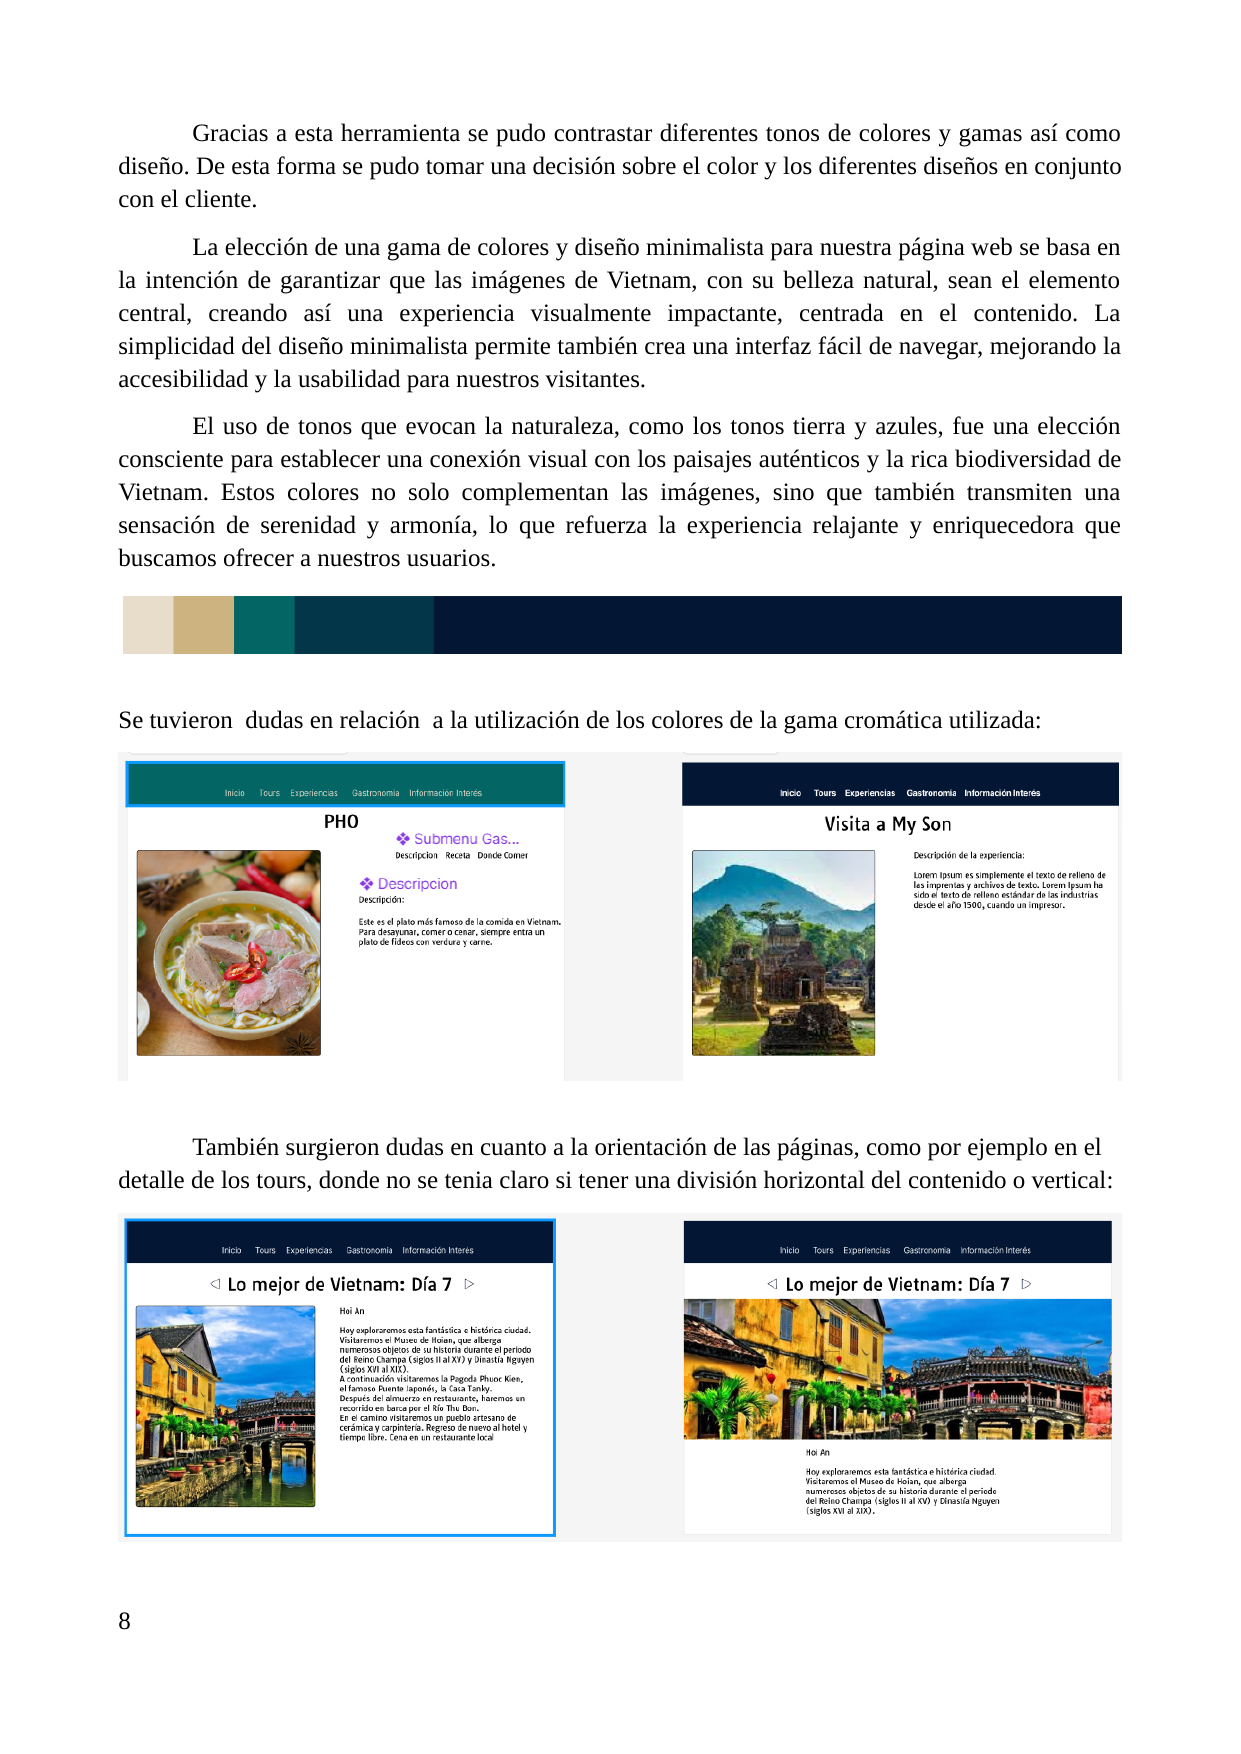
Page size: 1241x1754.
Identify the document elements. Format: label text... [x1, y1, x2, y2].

picture [435, 596, 1123, 654]
text Se tuvieron dudas en relación a la utilización de los colores de la gama cromática utilizada: [118, 705, 1122, 734]
text También surgieron dudas en cuanto a la orientación de las páginas, como por ejemplo en el detalle de los tours, donde no se tenia claro si tener una división horizontal del contenido o vertical: [118, 1132, 1122, 1194]
text La elección de una gama de colores y diseño minimalista para nuestra página web se basa en la intención de garantizar que las imágenes de Vietnam, con su belleza natural, sean el elemento central, creando así una experiencia visualmente impactante, centrada en el contenido. La simplicidad del diseño minimalista permite también crea una interfaz fácil de navegar, mejorando la accesibilidad y la usabilidad para nuestros visitantes. [118, 232, 1122, 393]
picture [118, 1213, 1123, 1542]
picture [118, 596, 294, 654]
text Gracias a esta herramienta se pudo contrastar diferentes tonos de colores y gamas así como diseño. De esta forma se pudo tomar una decisión sobre el color y los diferentes diseños en conjunto con el cliente. [118, 118, 1122, 213]
text El uso de tonos que evocan la naturaleza, como los tonos tierra y azules, fue una elección consciente para establecer una conexión visual con los paisajes auténticos y la rica biodiversidad de Vietnam. Estos colores no solo complementan las imágenes, sino que también transmiten una sensación de serenidad y armonía, lo que refuerza la experiencia relajante y enriquecedora que buscamos ofrecer a nuestros usuarios. [118, 411, 1122, 572]
picture [118, 752, 1123, 1081]
